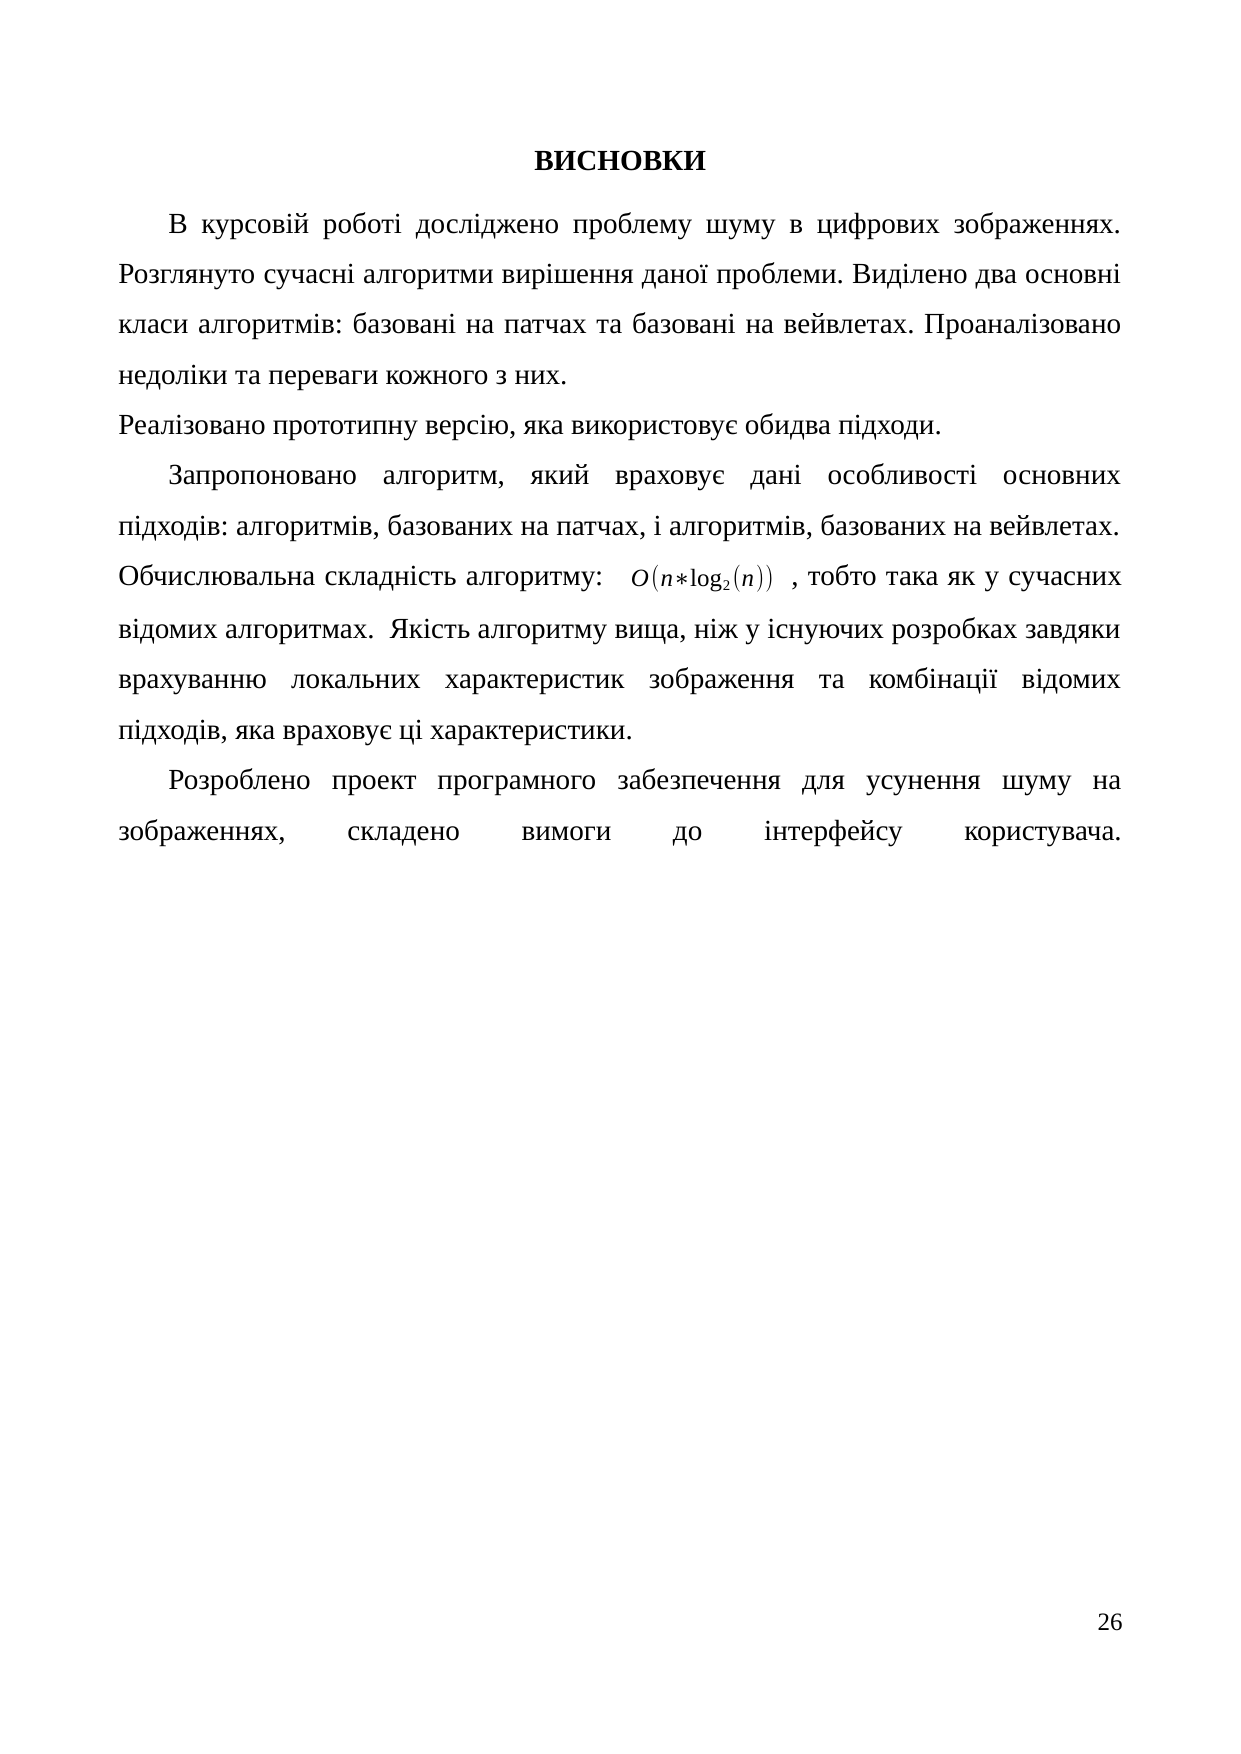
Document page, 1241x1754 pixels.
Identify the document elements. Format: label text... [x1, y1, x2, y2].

text Обчислювальна складність алгоритму: , тобто така як у сучасних відомих алгоритмах. Якість алгоритму вища, ніж у існуючих розробках завдяки врахуванню локальних характеристик зображення та комбінації відомих підходів, яка враховує ці характеристики. [118, 558, 1122, 746]
text Запропоновано алгоритм, який враховує дані особливості основних підходів: алгоритмів, базованих на патчах, і алгоритмів, базованих на вейвлетах. [118, 457, 1122, 541]
subtitle ВИСНОВКИ [118, 143, 1122, 177]
text Реалізовано прототипну версію, яка використовує обидва підходи. [118, 407, 1122, 441]
text В курсовій роботі досліджено проблему шуму в цифрових зображеннях. Розглянуто сучасні алгоритми вирішення даної проблеми. Виділено два основні класи алгоритмів: базовані на патчах та базовані на вейвлетах. Проаналізовано недоліки та переваги кожного з них. [118, 206, 1122, 390]
text Розроблено проект програмного забезпечення для усунення шуму на зображеннях, складено вимоги до інтерфейсу користувача. [118, 762, 1122, 896]
